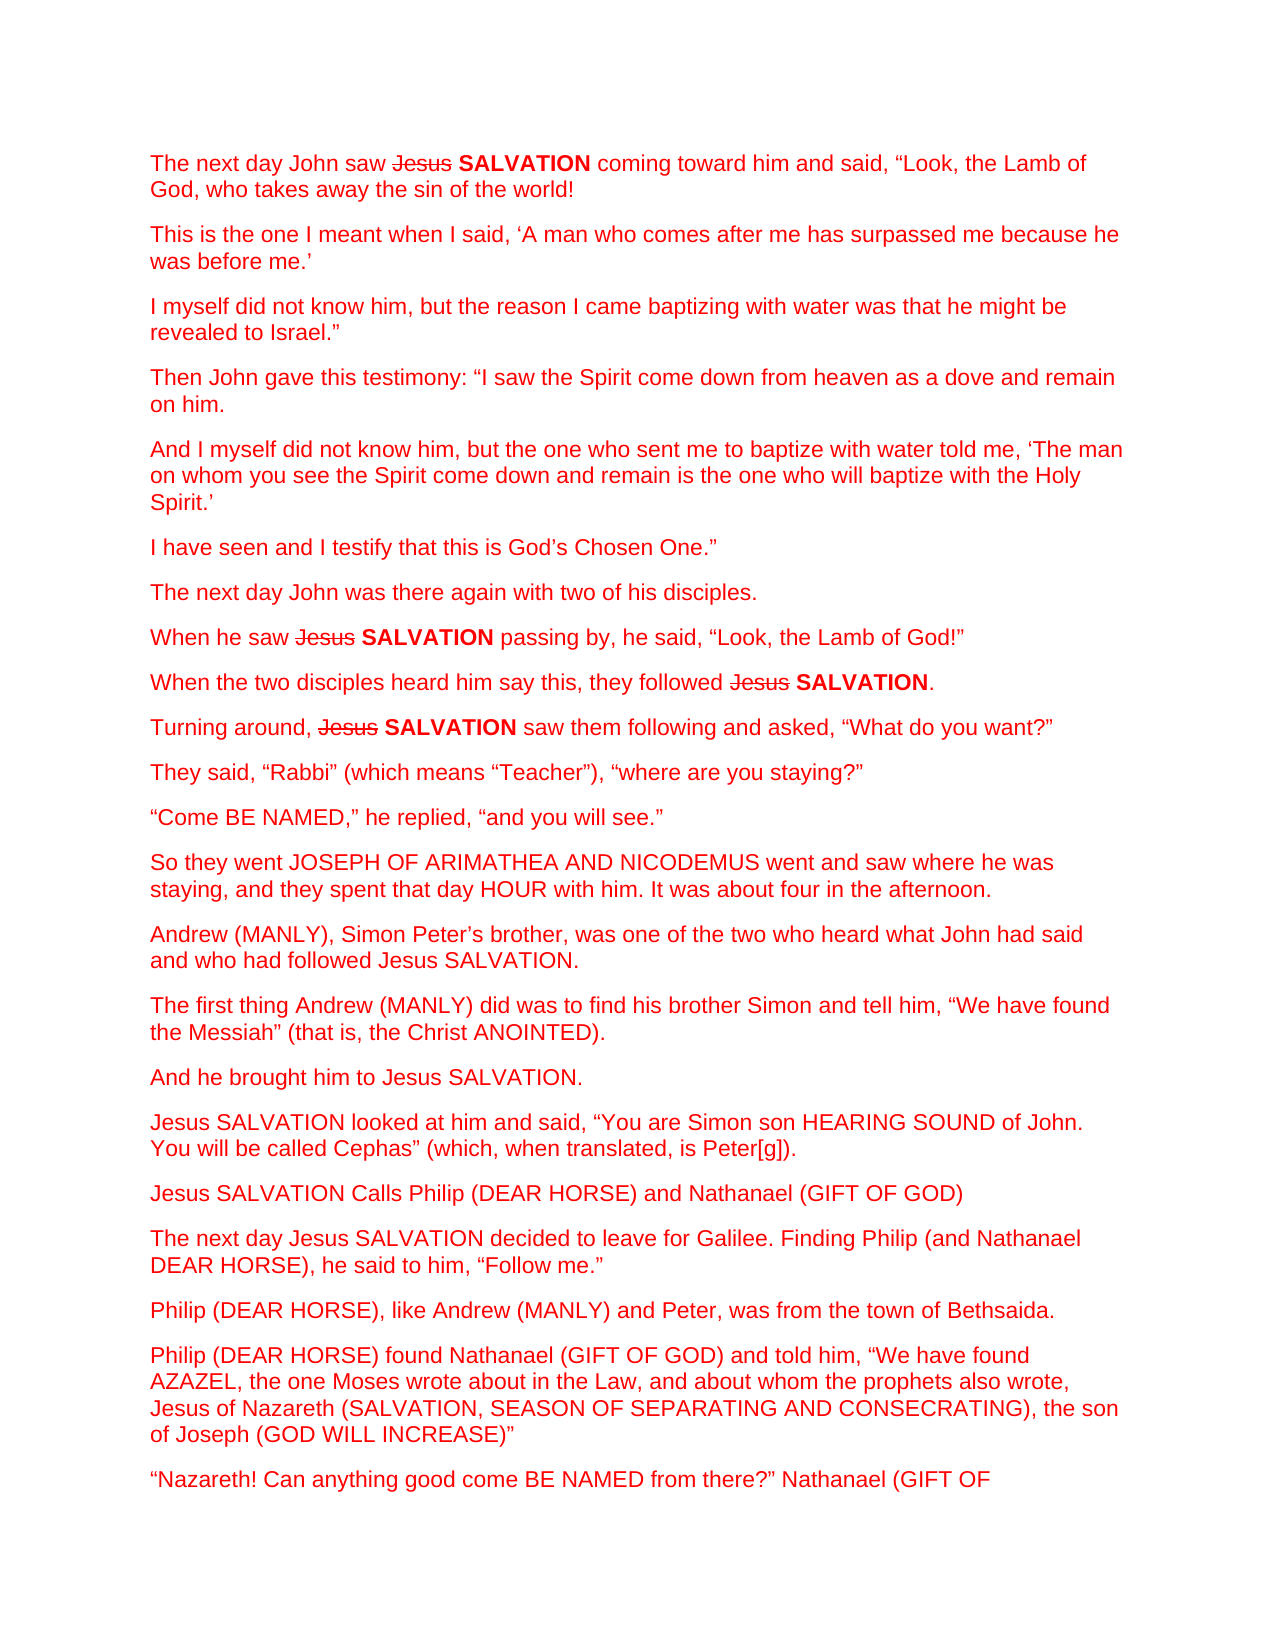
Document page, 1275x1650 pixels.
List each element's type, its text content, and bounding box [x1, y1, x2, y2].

text Philip (DEAR HORSE), like Andrew (MANLY) and Peter, was from the town of Bethsaida. [150, 1297, 1125, 1323]
text They said, “Rabbi” (which means “Teacher”), “where are you staying?” [150, 759, 1125, 786]
text The next day John saw Jesus SALVATION coming toward him and said, “Look, the Lamb of God, who takes away the sin of the world! [150, 150, 1125, 203]
text “Come BE NAMED,” he replied, “and you will see.” [150, 804, 1125, 831]
text And I myself did not know him, but the one who sent me to baptize with water told me, ‘The man on whom you see the Spirit come down and remain is the one who will baptize with the Holy Spirit.’ [150, 436, 1125, 515]
text When the two disciples heard him say this, they followed Jesus SALVATION. [150, 669, 1125, 695]
text So they went JOSEPH OF ARIMATHEA AND NICODEMUS went and saw where he was staying, and they spent that day HOUR with him. It was about four in the afternoon. [150, 849, 1125, 902]
text Philip (DEAR HORSE) found Nathanael (GIFT OF GOD) and told him, “We have found AZAZEL, the one Moses wrote about in the Law, and about whom the prophets also wrote, Jesus of Nazareth (SALVATION, SEASON OF SEPARATING AND CONSECRATING), the son of Joseph (GOD WILL INCREASE)” [150, 1342, 1125, 1447]
text Jesus SALVATION looked at him and said, “You are Simon son HEARING SOUND of John. You will be called Cephas” (which, when translated, is Peter[g]). [150, 1109, 1125, 1162]
text I myself did not know him, but the reason I came baptizing with water was that he might be revealed to Israel.” [150, 293, 1125, 346]
text When he saw Jesus SALVATION passing by, he said, “Look, the Lamb of God!” [150, 624, 1125, 650]
text Andrew (MANLY), Simon Peter’s brother, was one of the two who heard what John had said and who had followed Jesus SALVATION. [150, 921, 1125, 973]
text “Nazareth! Can anything good come BE NAMED from there?” Nathanael (GIFT OF [150, 1466, 1125, 1492]
text The next day John was there again with two of his disciples. [150, 579, 1125, 605]
text The next day Jesus SALVATION decided to leave for Galilee. Finding Philip (and Nathanael DEAR HORSE), he said to him, “Follow me.” [150, 1225, 1125, 1278]
text Jesus SALVATION Calls Philip (DEAR HORSE) and Nathanael (GIFT OF GOD) [150, 1180, 1125, 1207]
text I have seen and I testify that this is God’s Chosen One.” [150, 534, 1125, 560]
text Turning around, Jesus SALVATION saw them following and asked, “What do you want?” [150, 714, 1125, 740]
text This is the one I meant when I said, ‘A man who comes after me has surpassed me because he was before me.’ [150, 221, 1125, 274]
text And he brought him to Jesus SALVATION. [150, 1064, 1125, 1090]
text Then John gave this testimony: “I saw the Spirit come down from heaven as a dove and remain on him. [150, 364, 1125, 417]
text The first thing Andrew (MANLY) did was to find his brother Simon and tell him, “We have found the Messiah” (that is, the Christ ANOINTED). [150, 992, 1125, 1045]
